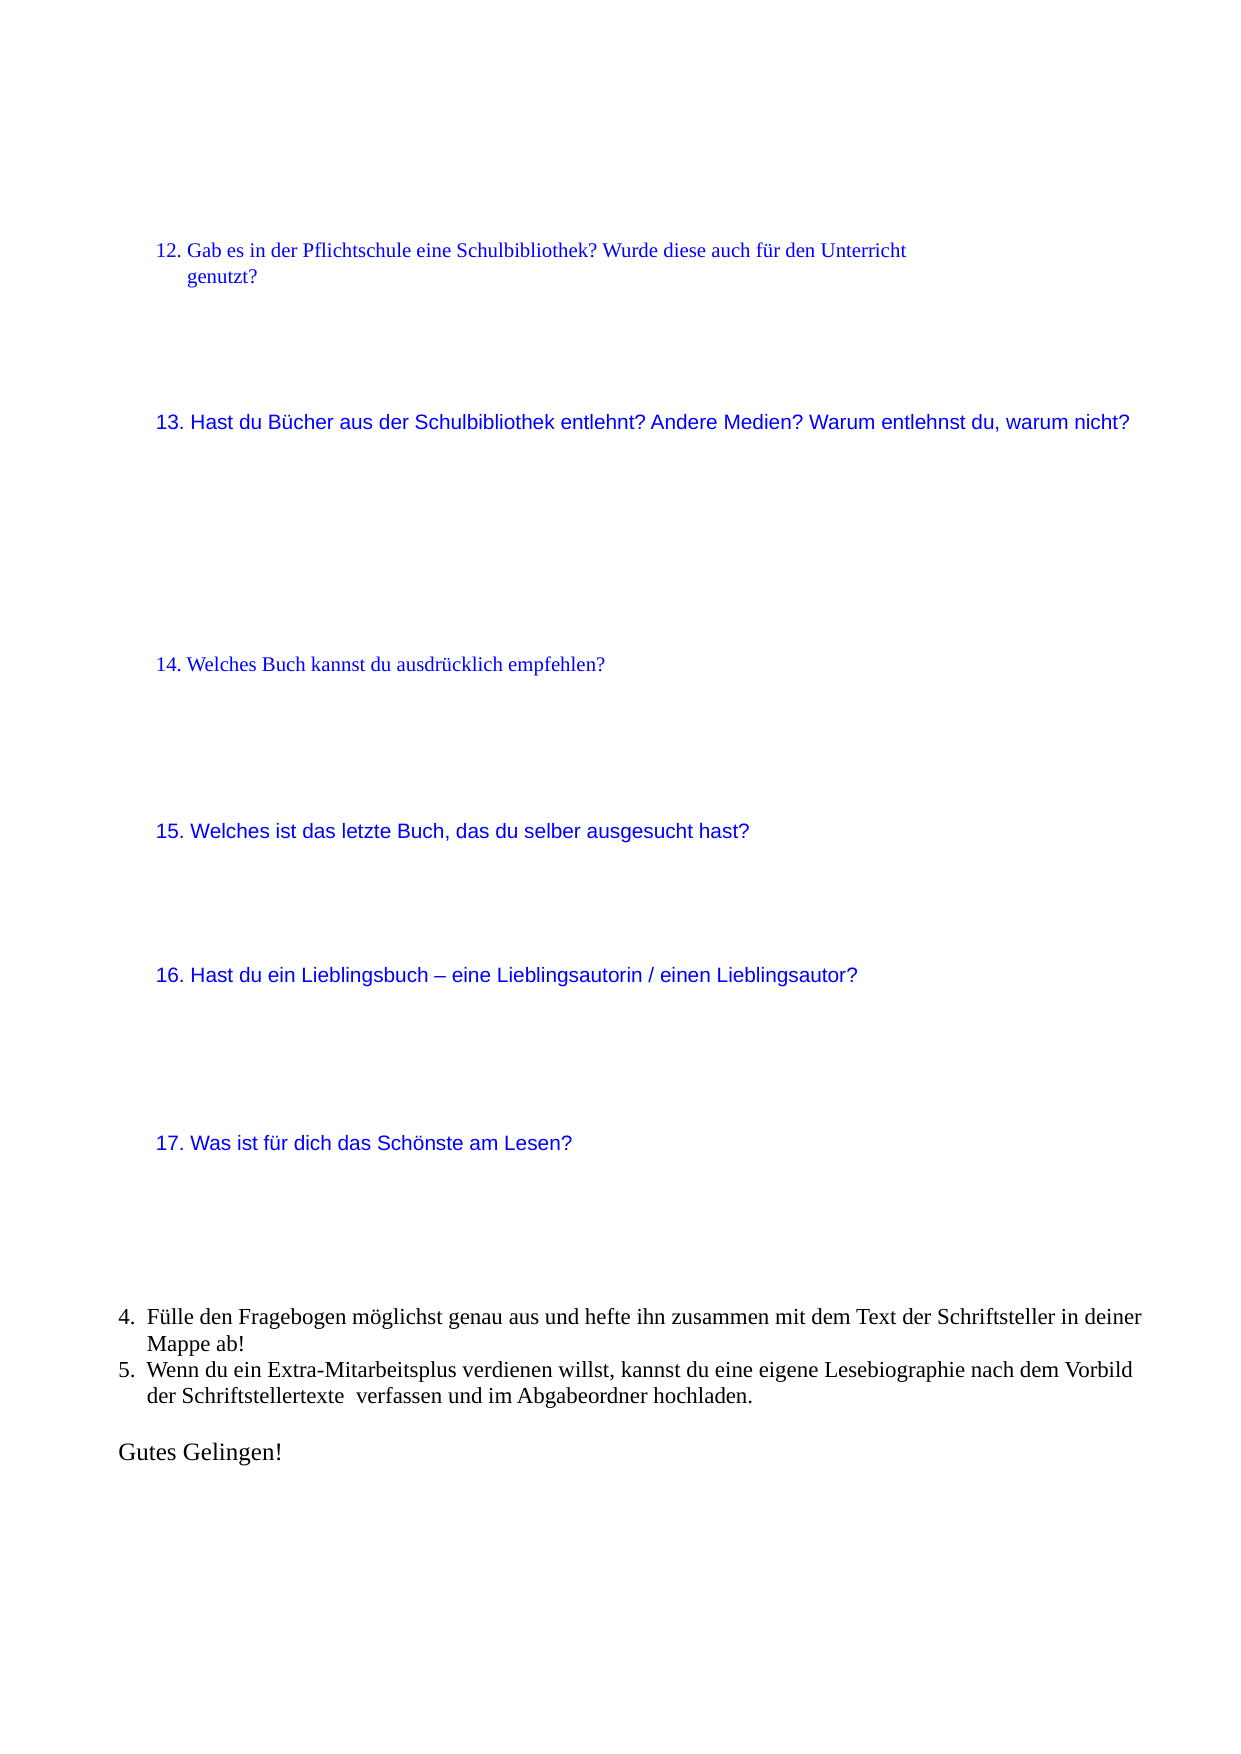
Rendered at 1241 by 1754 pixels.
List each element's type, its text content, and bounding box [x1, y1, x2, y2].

list 13. Hast du Bücher aus der Schulbibliothek entlehnt? Andere Medien? Warum entlehnst du, warum nicht? [156, 410, 1205, 434]
list 15. Welches ist das letzte Buch, das du selber ausgesucht hast? [156, 819, 1122, 843]
text 4. Fülle den Fragebogen möglichst genau aus und hefte ihn zusammen mit dem Text der Schriftsteller in deiner Mappe ab! 5. Wenn du ein Extra-Mitarbeitsplus verdienen willst, kannst du eine eigene Lesebiographie nach dem Vorbild der Schriftstellertexte verfassen und im Abgabeordner hochladen. Gutes Gelingen! [118, 1277, 1181, 1466]
list 12. Gab es in der Pflichtschule eine Schulbibliothek? Wurde diese auch für den Unterricht genutzt? [156, 238, 1187, 288]
list 14. Welches Buch kannst du ausdrücklich empfehlen? [156, 652, 1122, 676]
list 16. Hast du ein Lieblingsbuch – eine Lieblingsautorin / einen Lieblingsautor? [156, 963, 1122, 987]
text 17. Was ist für dich das Schönste am Lesen? [156, 1131, 1122, 1155]
